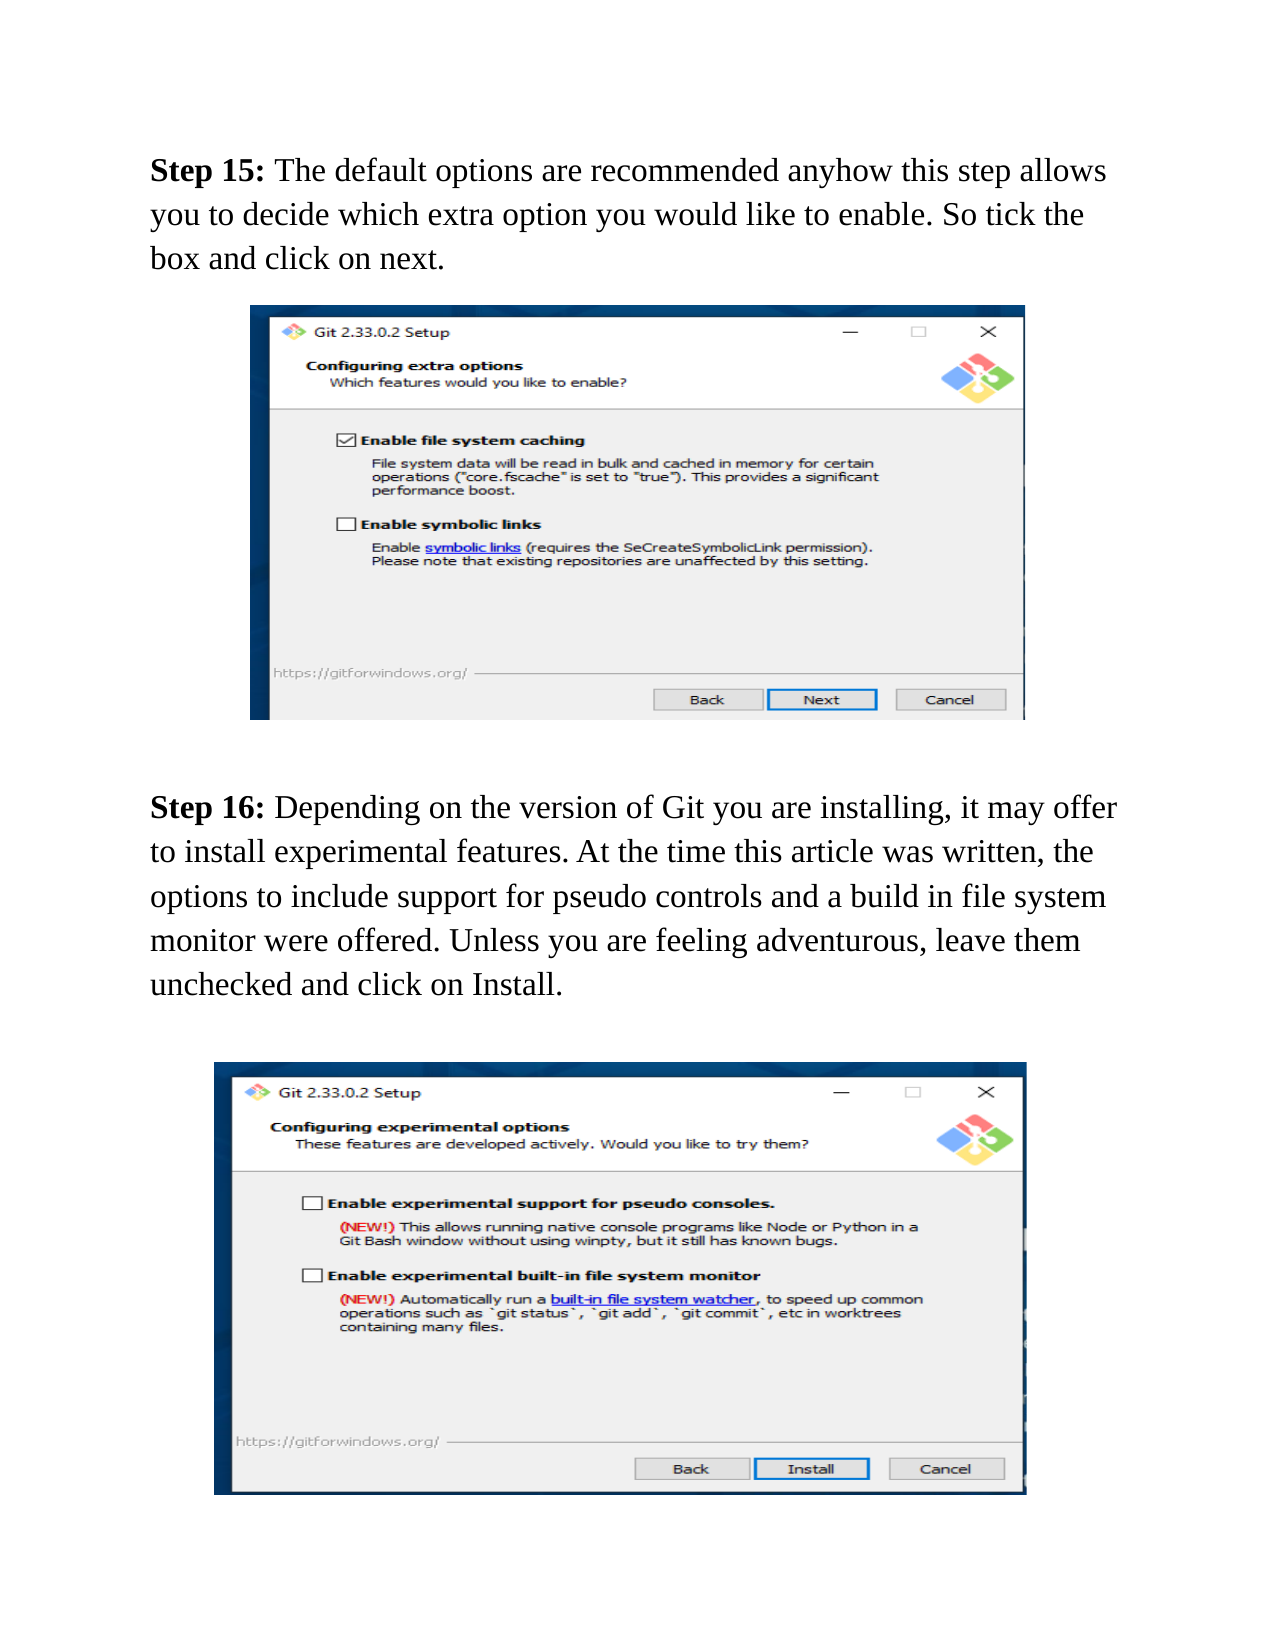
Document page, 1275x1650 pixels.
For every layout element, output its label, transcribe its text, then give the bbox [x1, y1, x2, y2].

picture [214, 1062, 1027, 1495]
text Step 15: The default options are recommended anyhow this step allows you to decide which extra option you would like to enable. So tick the box and click on next. [150, 150, 1125, 276]
text Step 16: Depending on the version of Git you are installing, it may offer to install experimental features. At the time this article was written, the options to include support for pseudo controls and a build in file system monitor were offered. Unless you are feeling adventurous, leave them unchecked and click on Install. [150, 788, 1125, 1002]
picture [250, 305, 1025, 720]
